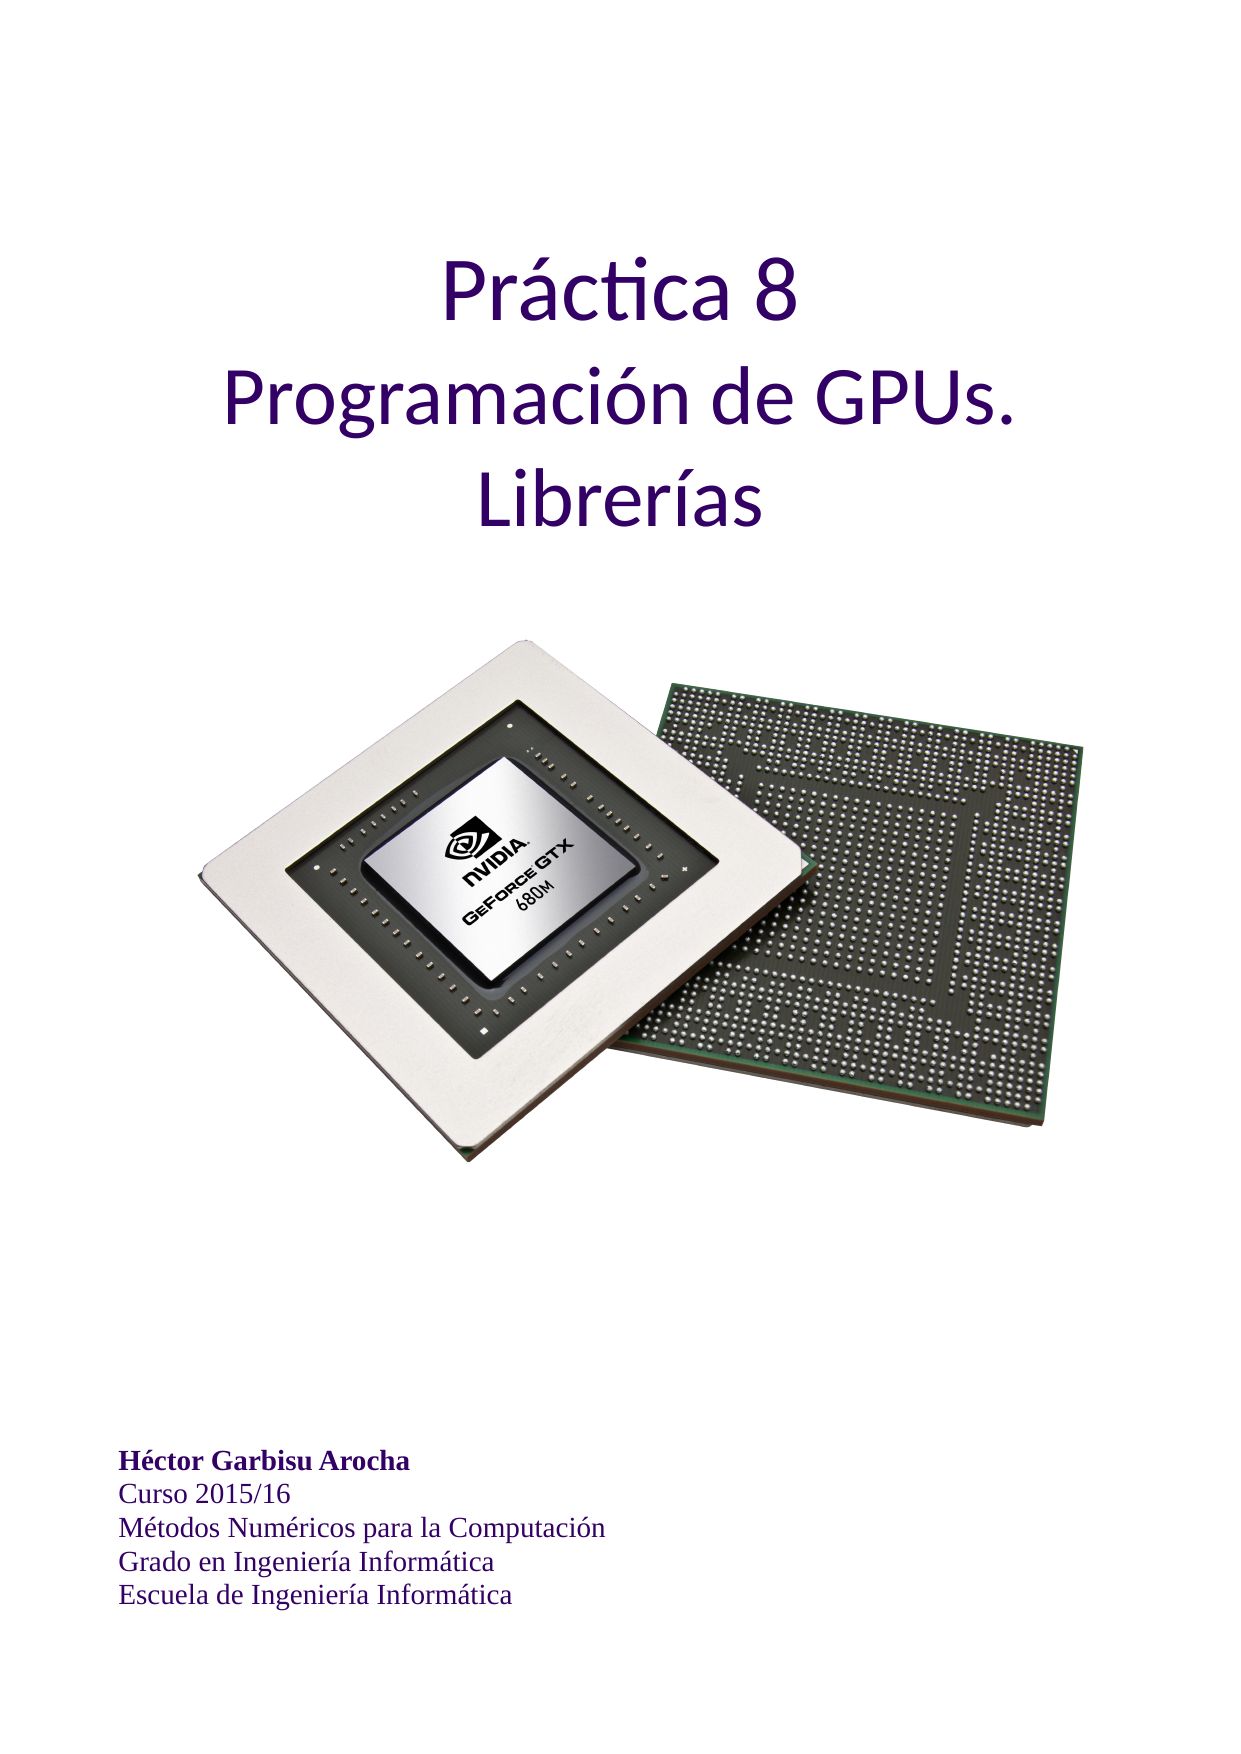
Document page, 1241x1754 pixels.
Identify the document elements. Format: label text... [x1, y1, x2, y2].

text Práctica 8 [118, 232, 1122, 343]
text Programación de GPUs. Librerías [118, 343, 1122, 547]
text Grado en Ingeniería Informática [118, 1544, 1122, 1577]
text Escuela de Ingeniería Informática [118, 1577, 1122, 1611]
text Héctor Garbisu Arocha [118, 1443, 1122, 1477]
text Curso 2015/16 [118, 1477, 1122, 1510]
picture [196, 611, 1089, 1207]
text Métodos Numéricos para la Computación [118, 1510, 1122, 1544]
